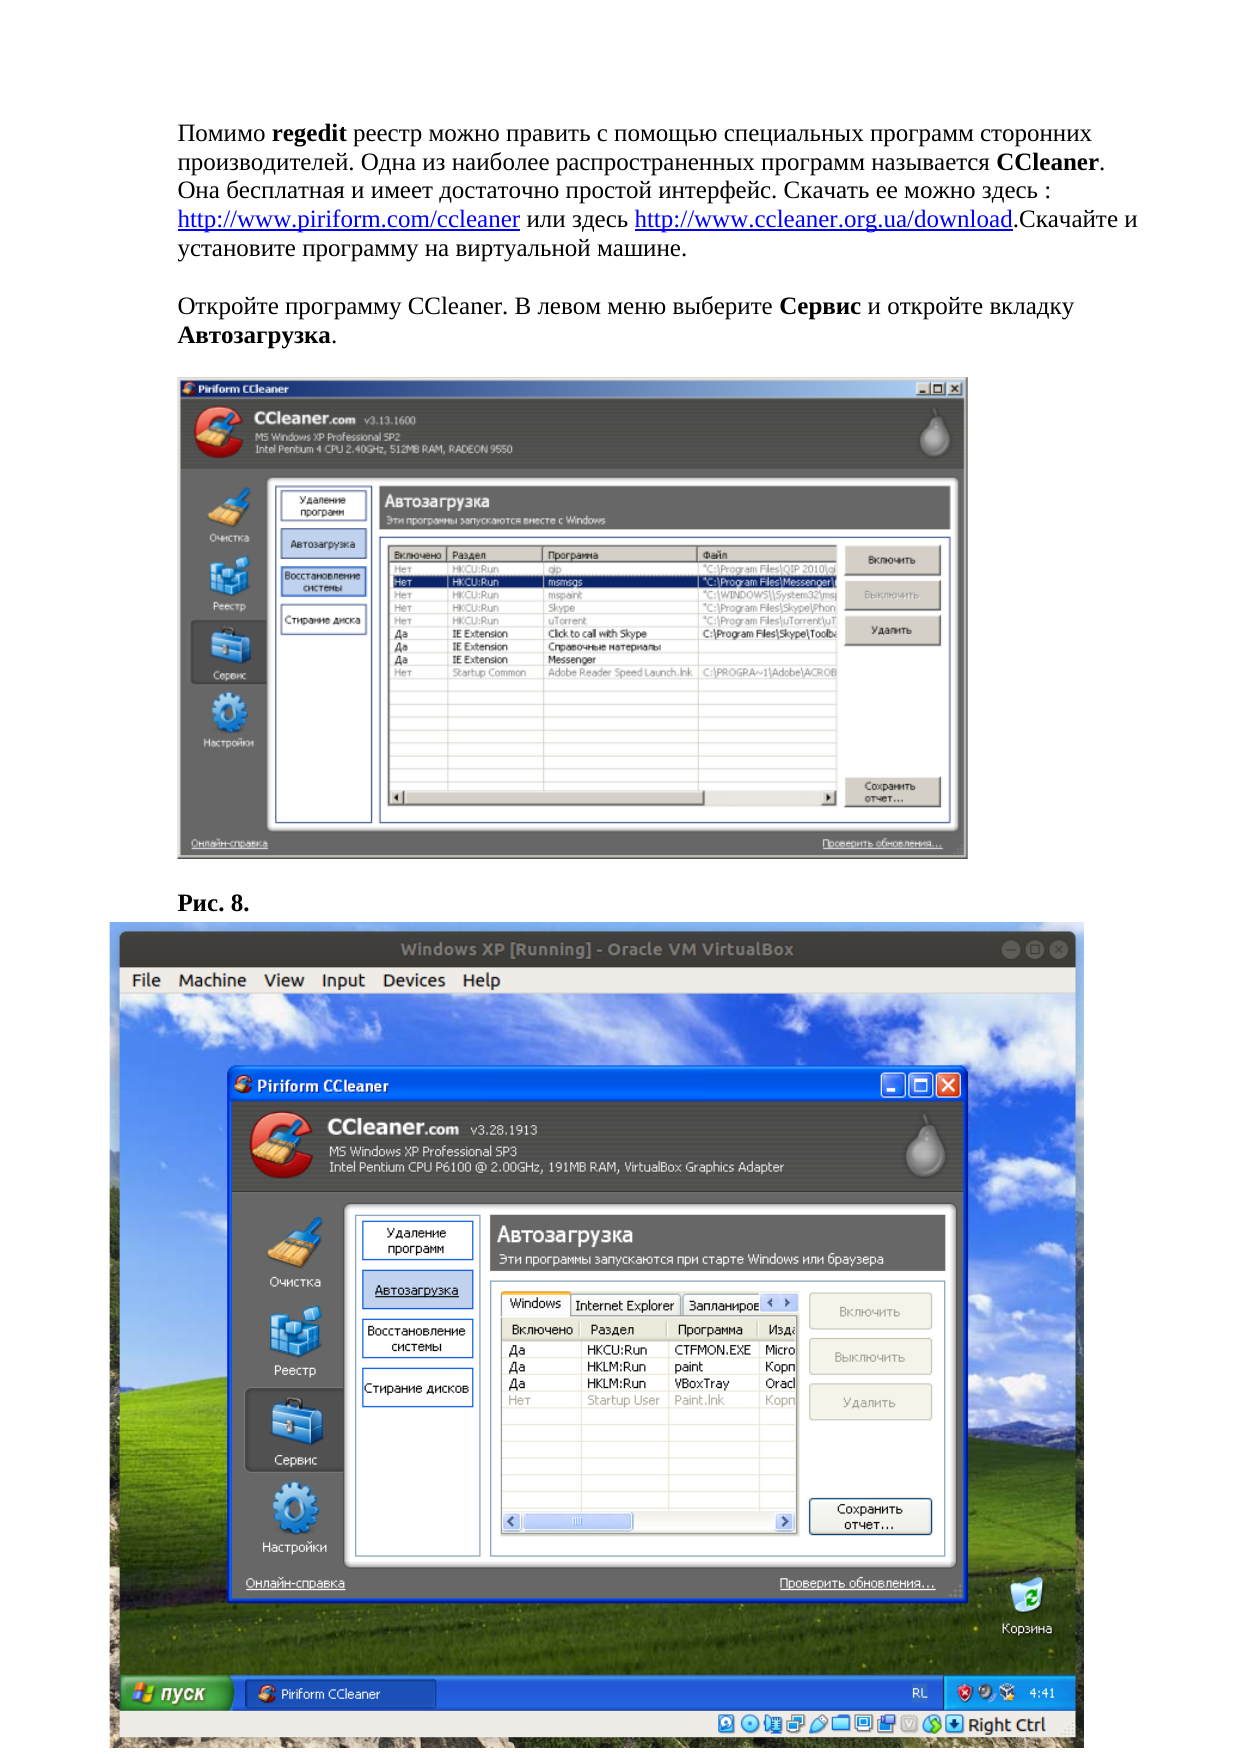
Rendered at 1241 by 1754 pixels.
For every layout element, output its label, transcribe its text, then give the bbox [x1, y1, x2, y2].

picture [177, 377, 968, 859]
text Помимо regedit реестр можно править с помощью специальных программ сторонних производителей. Одна из наиболее распространенных программ называется CCleaner. Она бесплатная и имеет достаточно простой интерфейс. Скачать ее можно здесь : http://www.piriform.com/ccleaner или здесь http://www.ccleaner.org.ua/download.Скачайте и установите программу на виртуальной машине. [177, 118, 1152, 262]
text Рис. 8. [177, 859, 1152, 917]
text Откройте программу CCleaner. В левом меню выберите Сервис и откройте вкладку Автозагрузка. [177, 291, 1152, 348]
picture [109, 922, 1084, 1748]
